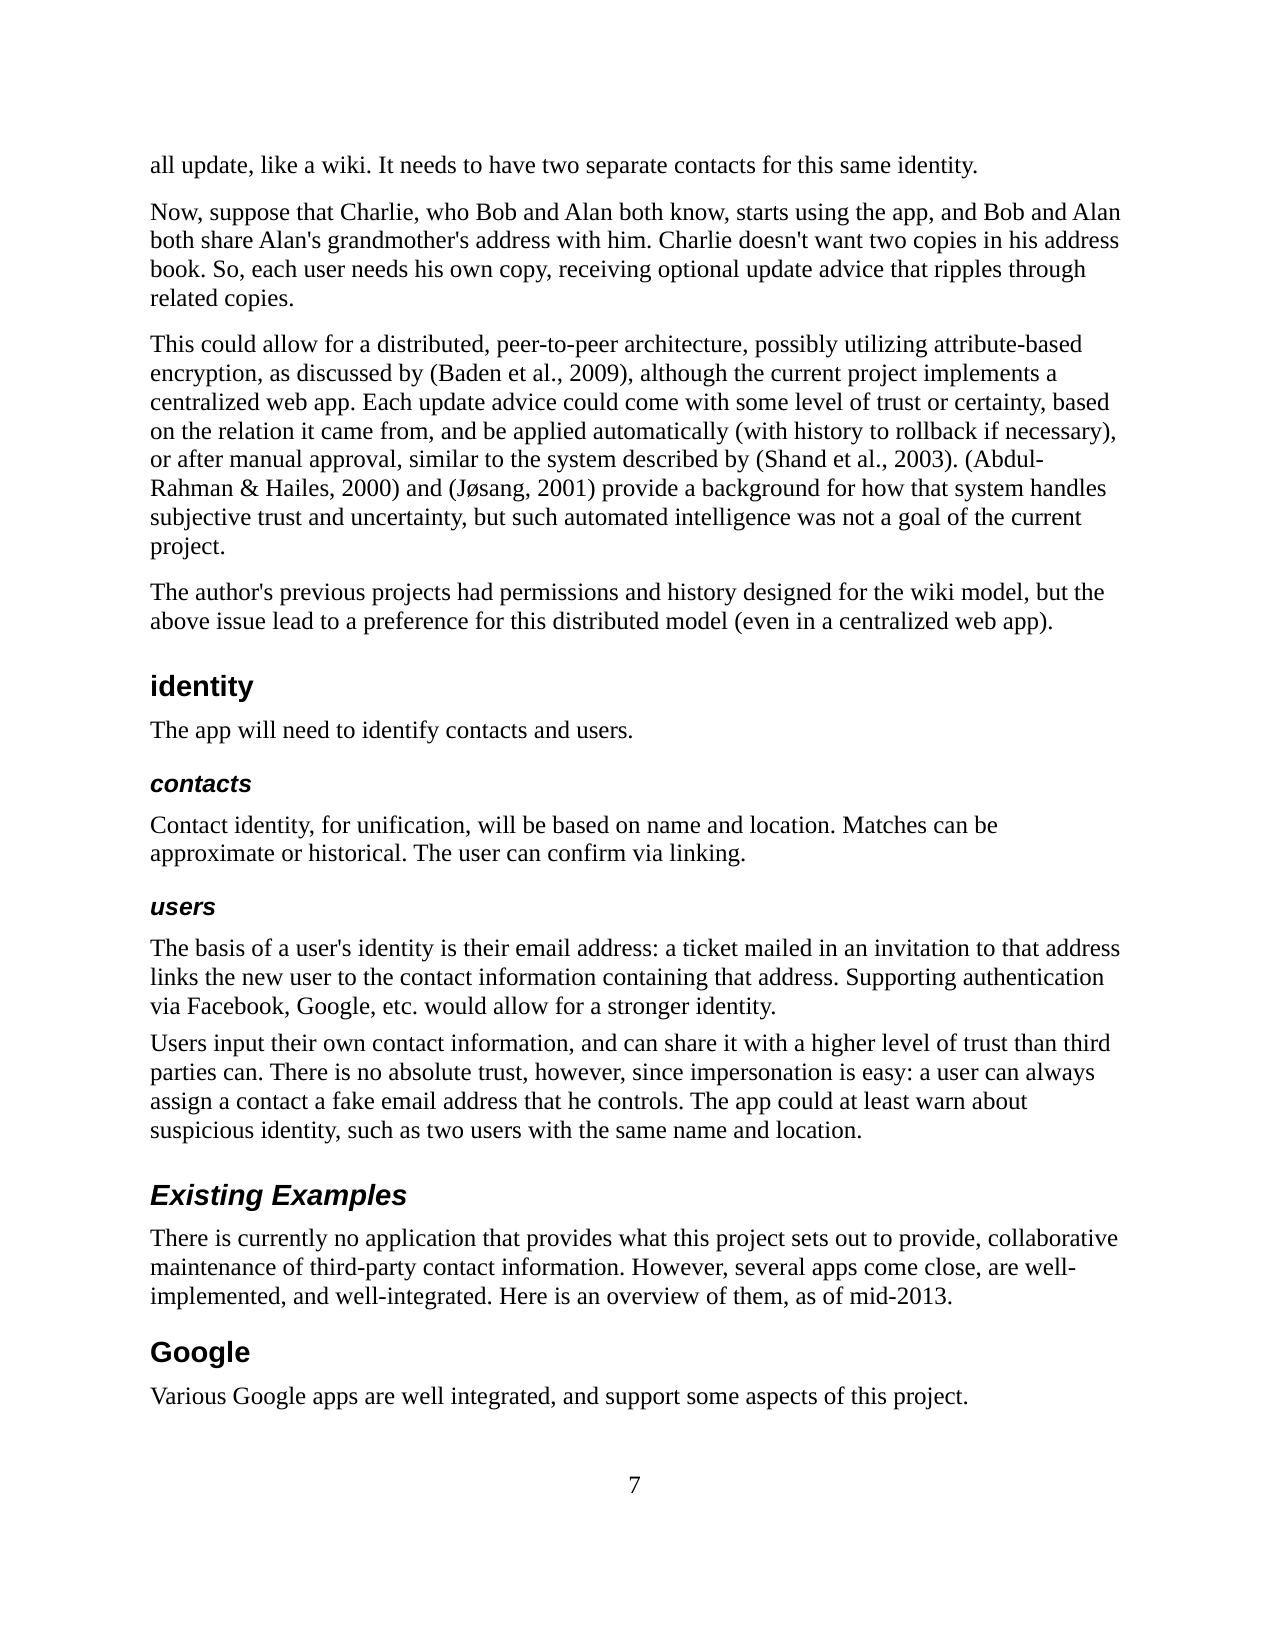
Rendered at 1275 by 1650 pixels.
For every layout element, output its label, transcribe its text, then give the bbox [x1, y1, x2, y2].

subtitle contacts [150, 769, 1125, 797]
text Various Google apps are well integrated, and support some aspects of this project. [150, 1381, 1125, 1409]
subtitle Google [150, 1335, 1125, 1368]
subtitle Existing Examples [150, 1177, 1125, 1211]
text The basis of a user's identity is their email address: a ticket mailed in an invitation to that address links the new user to the contact information containing that address. Supporting authentication via Facebook, Google, etc. would allow for a stronger identity. [150, 933, 1125, 1019]
subtitle users [150, 892, 1125, 921]
text The author's previous projects had permissions and history designed for the wiki model, but the above issue lead to a preference for this distributed model (even in a centralized web app). [150, 577, 1125, 635]
text Now, suppose that Charlie, who Bob and Alan both know, starts using the app, and Bob and Alan both share Alan's grandmother's address with him. Charlie doesn't want two copies in his address book. So, each user needs his own copy, receiving optional update advice that ripples through related copies. [150, 197, 1125, 312]
text all update, like a wiki. It needs to have two separate contacts for this same identity. [150, 150, 1125, 179]
subtitle identity [150, 669, 1125, 702]
text Users input their own contact information, and can share it with a higher level of trust than third parties can. There is no absolute trust, however, since impersonation is easy: a user can always assign a contact a fake email address that he controls. The app could at least warn about suspicious identity, such as two users with the same name and location. [150, 1028, 1125, 1143]
text This could allow for a distributed, peer-to-peer architecture, possibly utilizing attribute-based encryption, as discussed by (Baden et al., 2009), although the current project implements a centralized web app. Each update advice could come with some level of trust or certainty, based on the relation it came from, and be applied automatically (with history to rollback if necessary), or after manual approval, similar to the system described by (Shand et al., 2003). (Abdul-Rahman & Hailes, 2000) and (Jøsang, 2001) provide a background for how that system handles subjective trust and uncertainty, but such automated intelligence was not a goal of the current project. [150, 329, 1125, 559]
text Contact identity, for unification, will be based on name and location. Matches can be approximate or historical. The user can confirm via linking. [150, 810, 1125, 867]
text The app will need to identify contacts and users. [150, 715, 1125, 744]
text There is currently no application that provides what this project sets out to provide, collaborative maintenance of third-party contact information. However, several apps come close, are well-implemented, and well-integrated. Here is an overview of them, as of mid-2013. [150, 1223, 1125, 1310]
